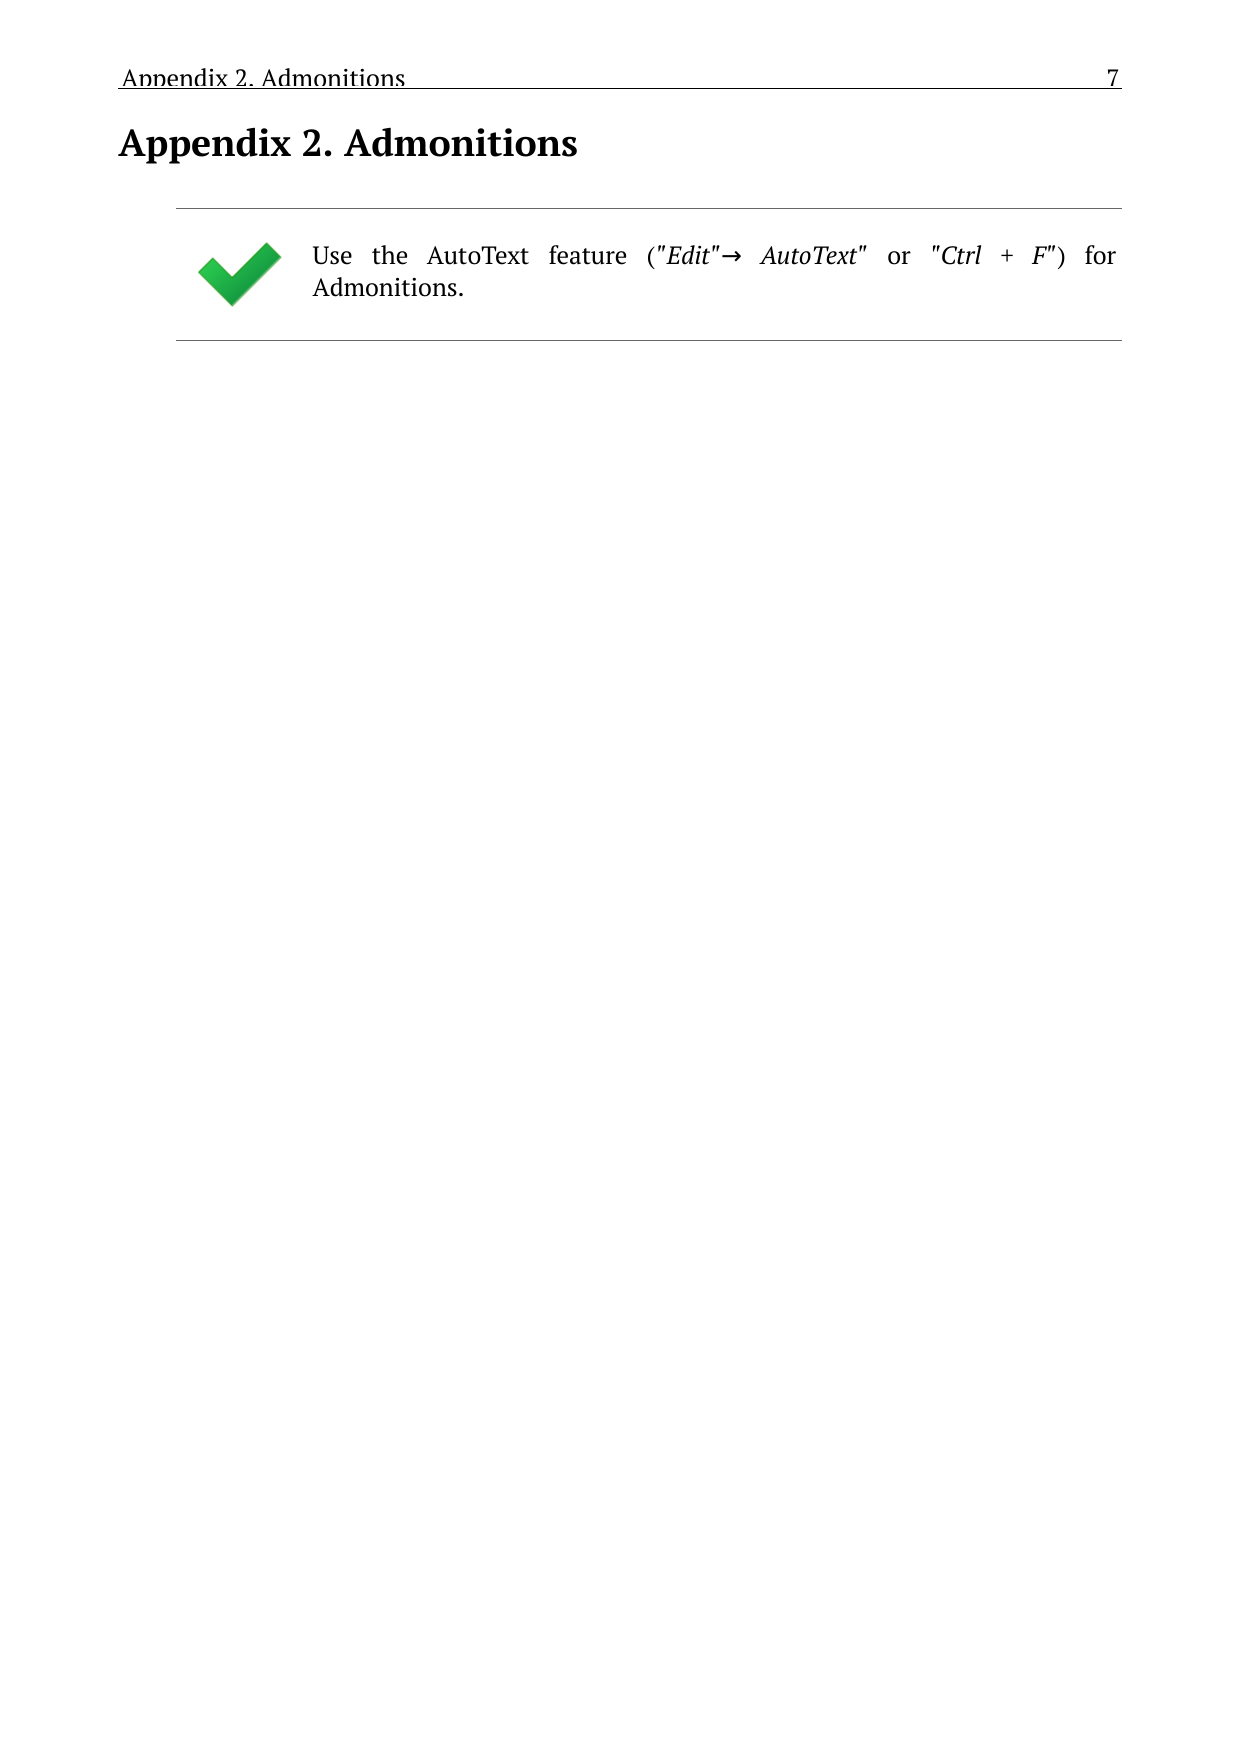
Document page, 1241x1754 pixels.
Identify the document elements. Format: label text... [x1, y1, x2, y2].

title Admonitions [118, 118, 1122, 167]
table_header Use the AutoText feature ("Edit"→ AutoText" or "Ctrl + F") for Admonitions. [301, 209, 1122, 340]
picture [181, 214, 295, 329]
table_header [176, 209, 301, 340]
